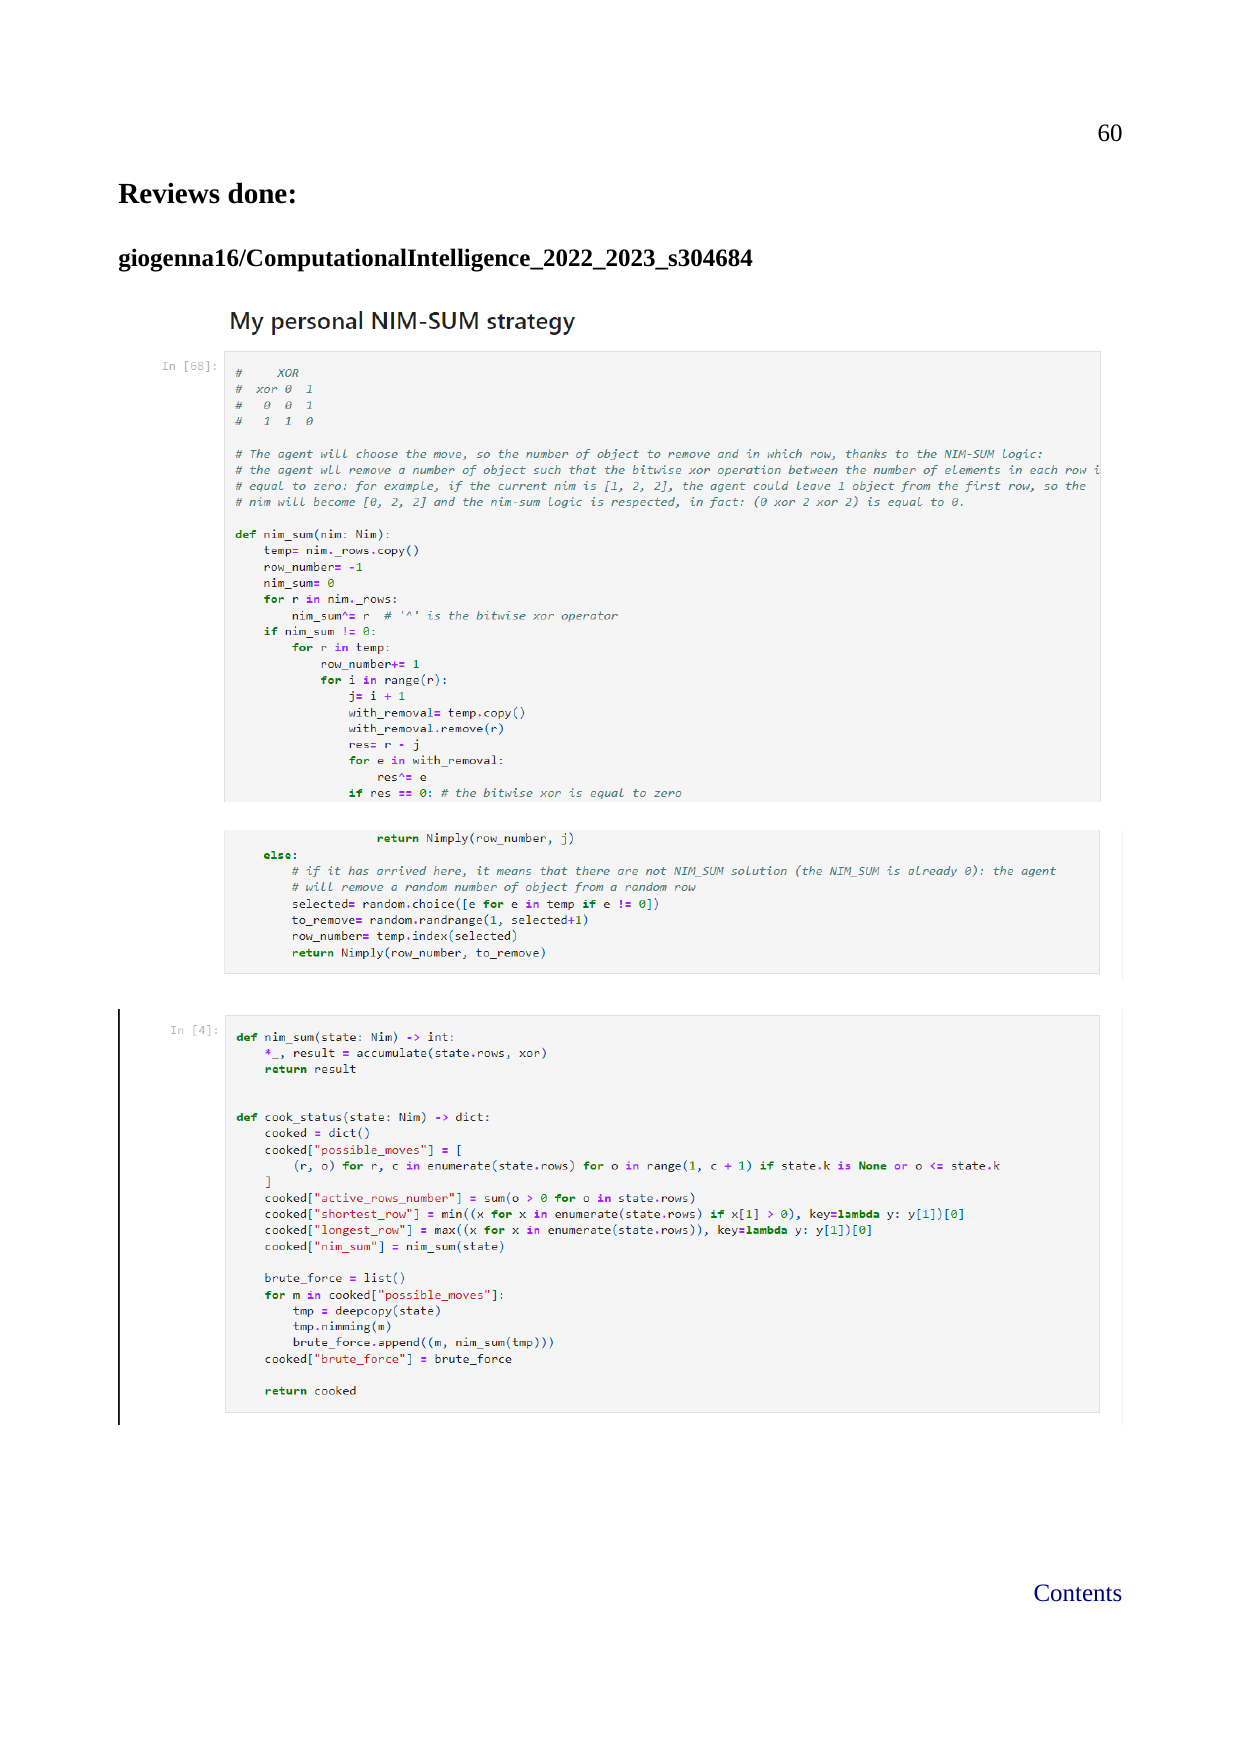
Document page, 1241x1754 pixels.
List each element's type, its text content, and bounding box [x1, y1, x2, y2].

picture [118, 301, 1123, 802]
picture [118, 1009, 1123, 1425]
text Reviews done: [118, 176, 1122, 210]
picture [118, 830, 1123, 981]
text giogenna16/ComputationalIntelligence_2022_2023_s304684 [118, 243, 1122, 272]
